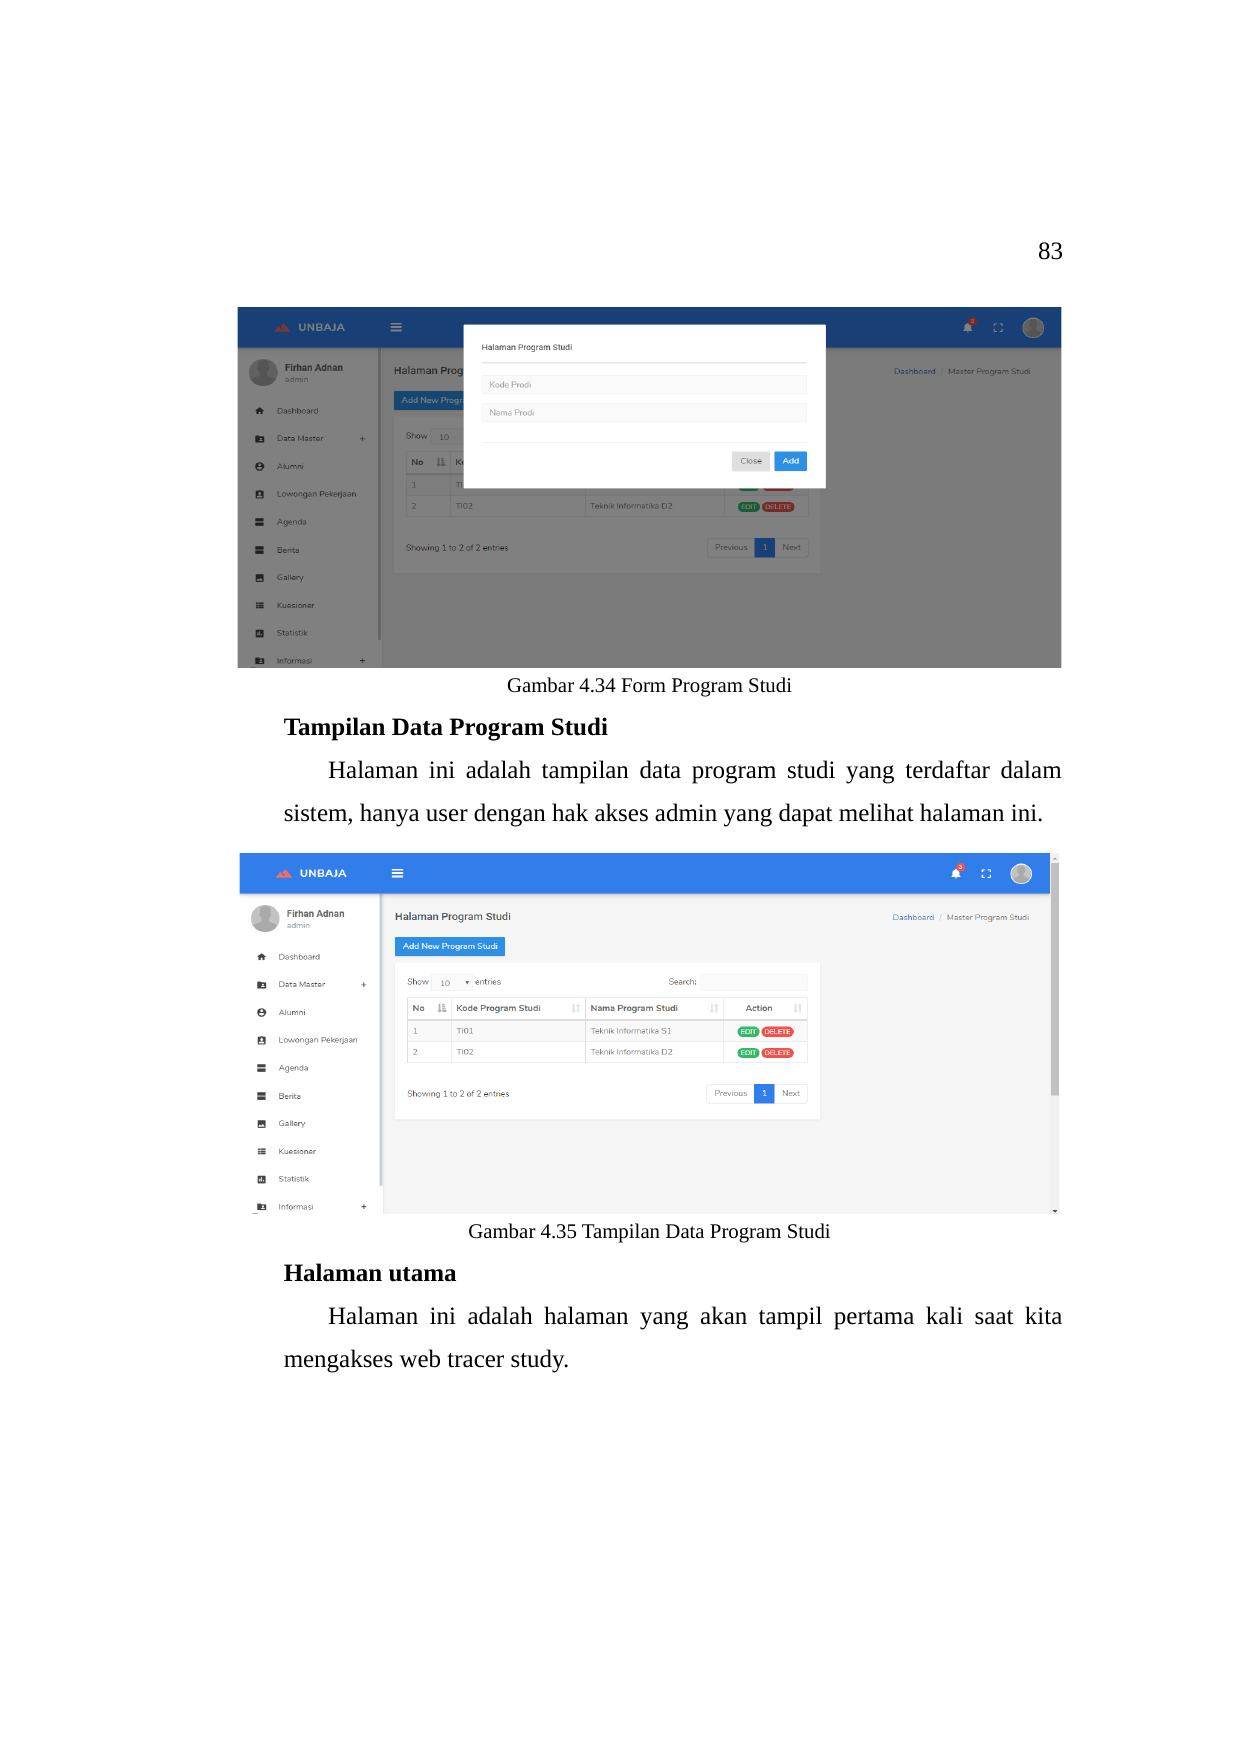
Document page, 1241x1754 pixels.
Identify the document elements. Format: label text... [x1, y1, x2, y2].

text Halaman ini adalah halaman yang akan tampil pertama kali saat kita mengakses web tracer study. [283, 1301, 1063, 1373]
text Gambar 4.35 Tampilan Data Program Studi [239, 1214, 1059, 1243]
text Halaman ini adalah tampilan data program studi yang terdaftar dalam sistem, hanya user dengan hak akses admin yang dapat melihat halaman ini. [283, 755, 1063, 827]
picture [239, 853, 1060, 1214]
text Tampilan Data Program Studi [237, 295, 1063, 741]
picture [237, 307, 1062, 668]
text Gambar 4.34 Form Program Studi [237, 668, 1062, 697]
text Halaman utama [239, 841, 1063, 1286]
